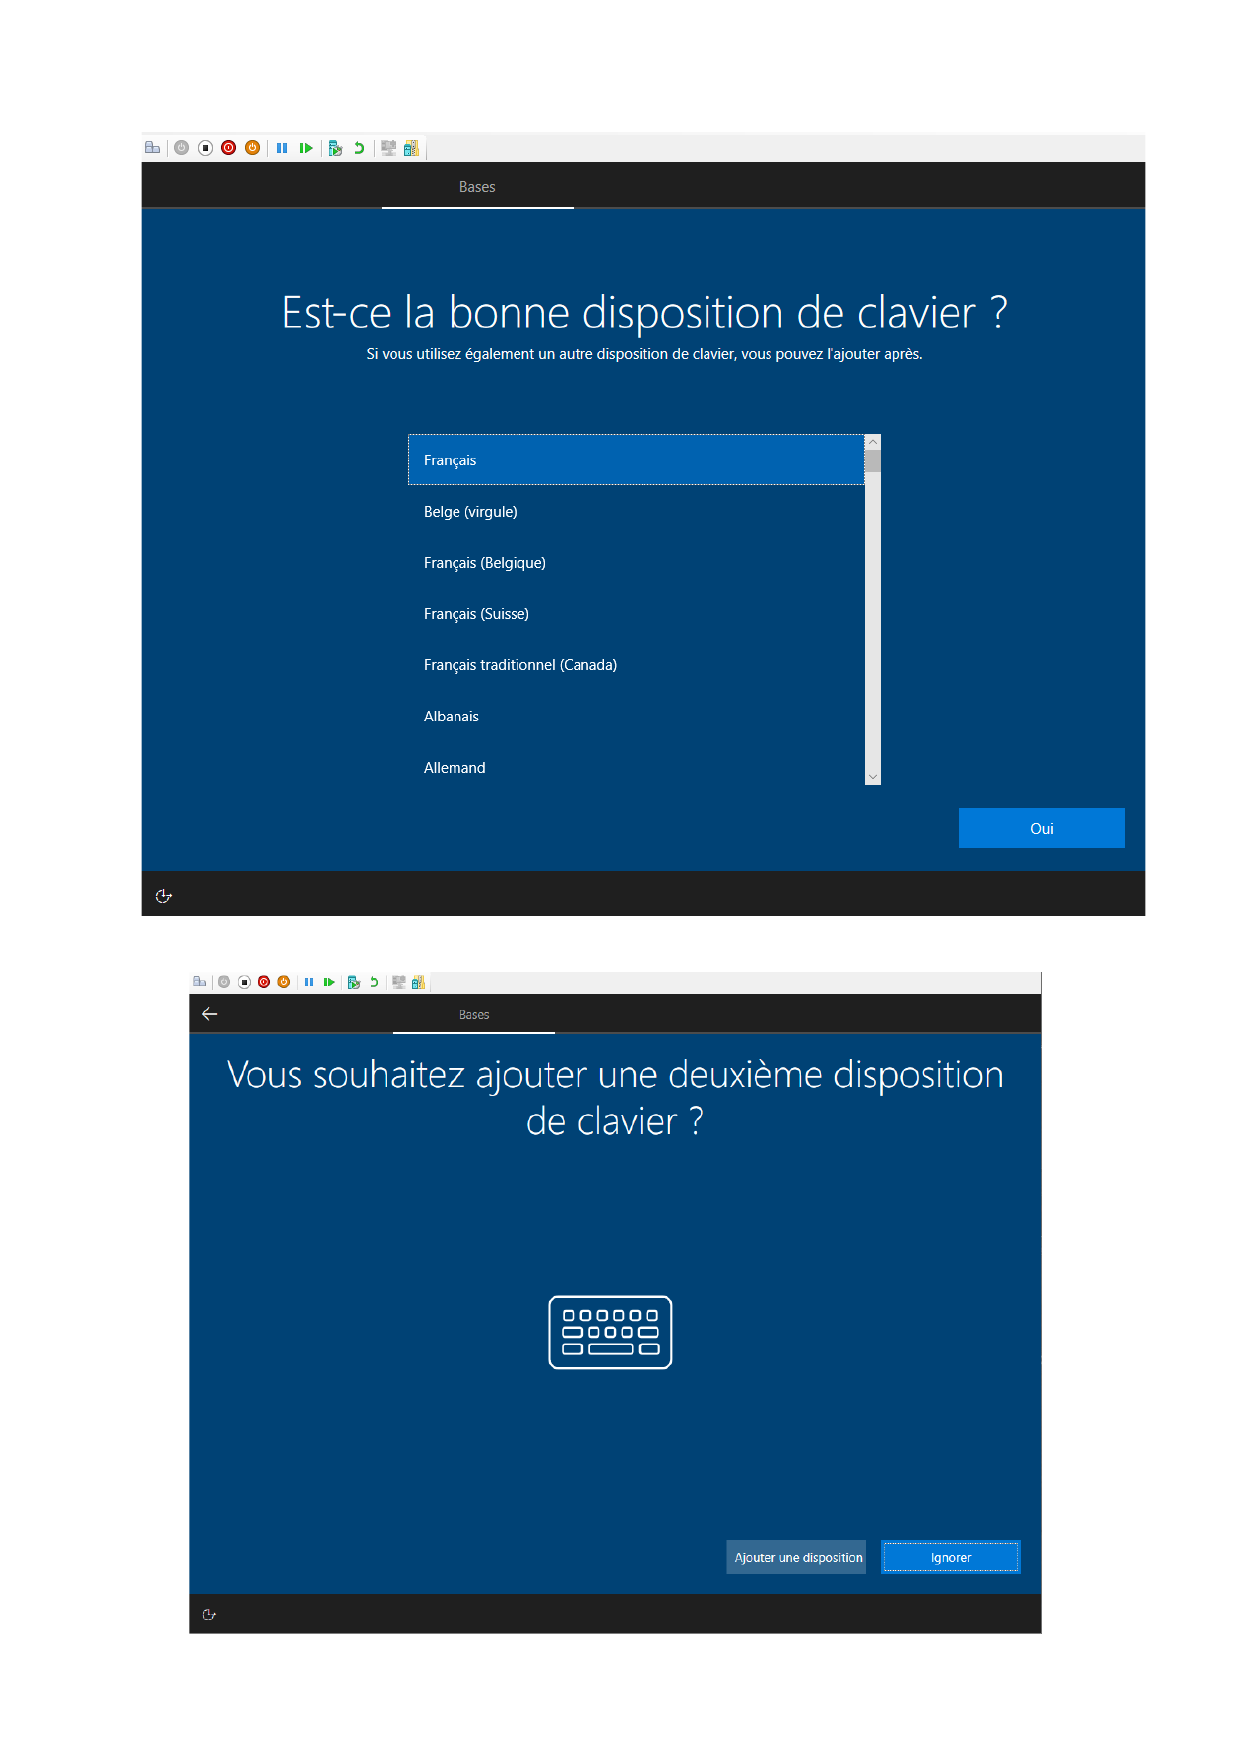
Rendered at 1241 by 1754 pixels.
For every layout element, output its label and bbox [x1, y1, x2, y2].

picture [141, 132, 1146, 916]
picture [189, 972, 1042, 1634]
